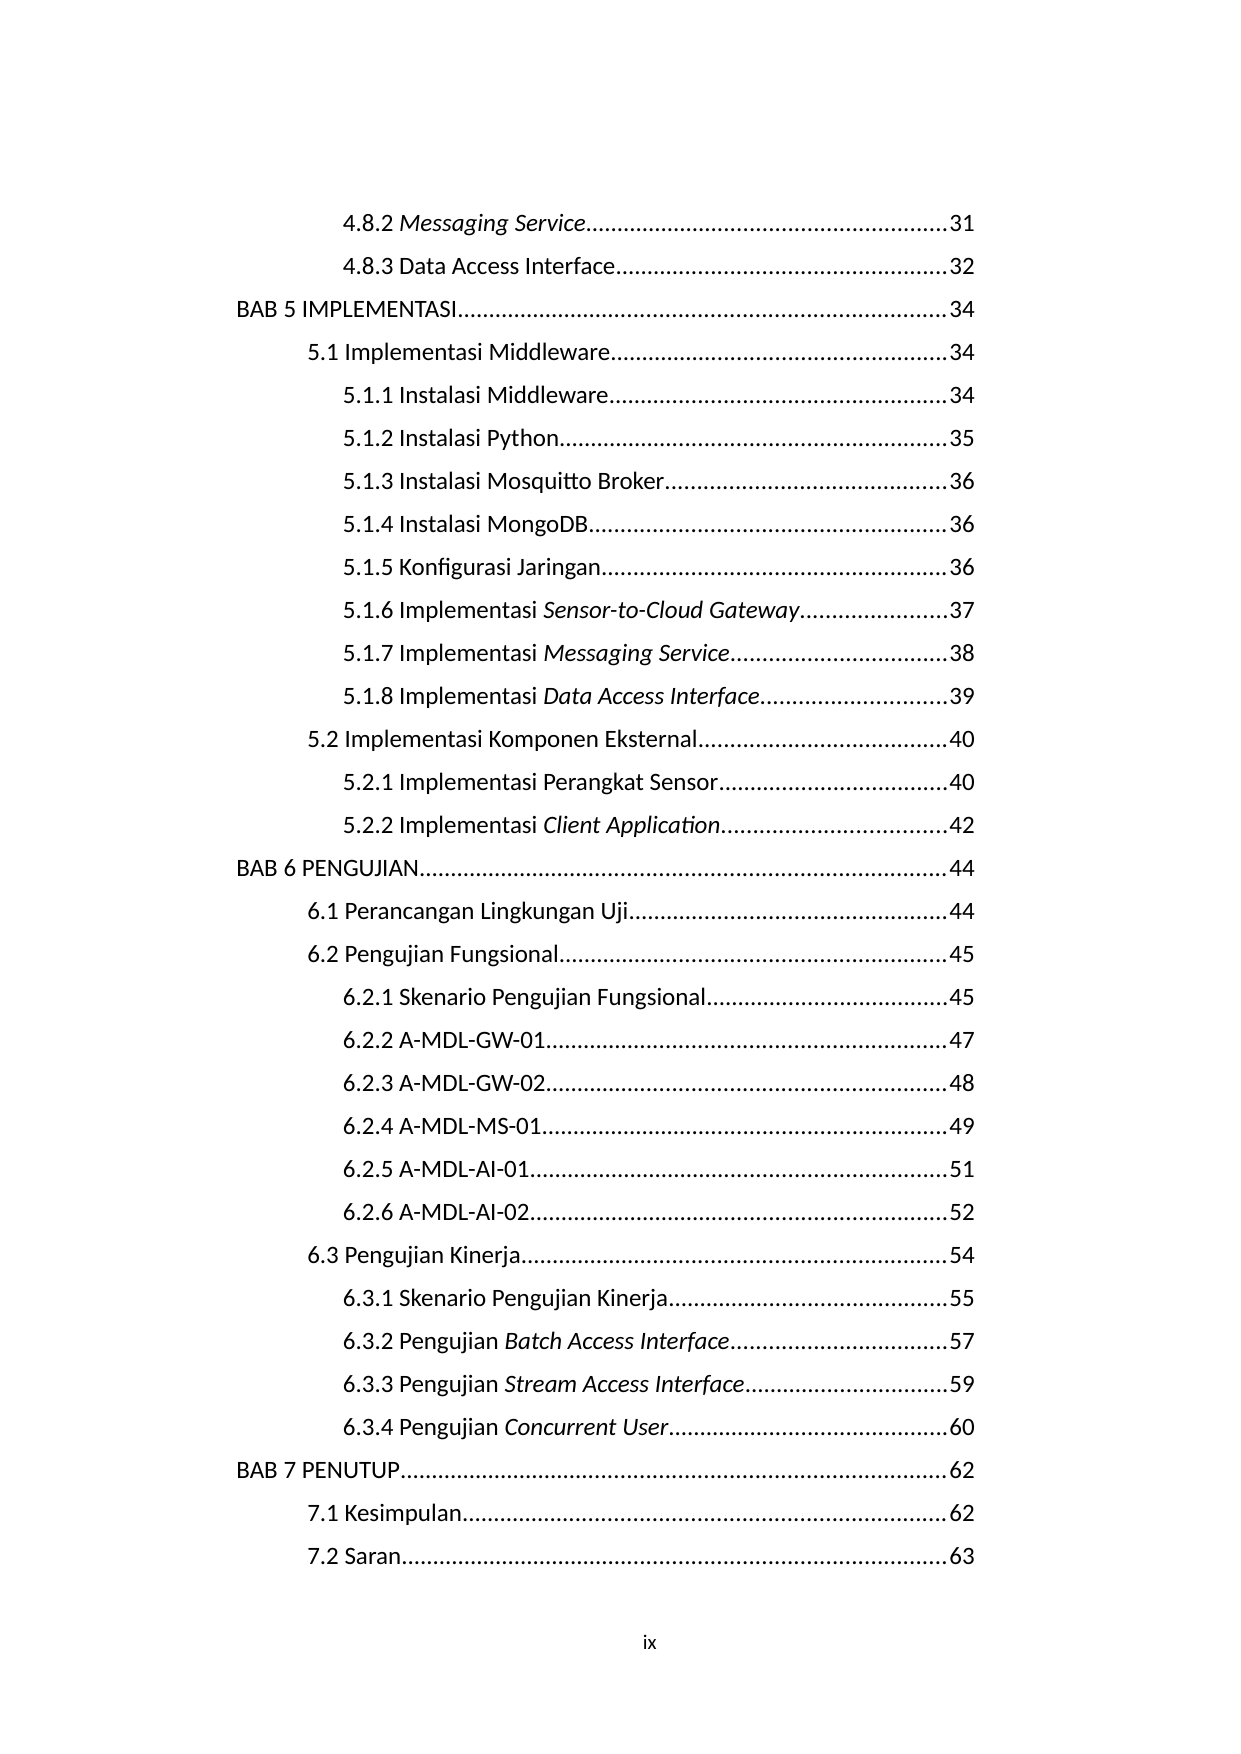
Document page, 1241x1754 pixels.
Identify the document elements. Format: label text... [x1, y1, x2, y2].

text 6.2.4 A-MDL-MS-01 49 [343, 1110, 974, 1141]
text 6.2.2 A-MDL-GW-01 47 [343, 1024, 974, 1055]
text 4.8.3 Data Access Interface 32 [343, 250, 974, 280]
text 6.2.6 A-MDL-AI-02 52 [343, 1196, 974, 1227]
text 6.3.3 Pengujian Stream Access Interface 59 [343, 1368, 974, 1399]
text BAB 7 PENUTUP 62 [236, 1454, 974, 1485]
text 5.1 Implementasi Middleware 34 [307, 336, 974, 366]
text 6.2.3 A-MDL-GW-02 48 [343, 1067, 974, 1098]
text 6.3.1 Skenario Pengujian Kinerja 55 [343, 1282, 974, 1313]
text 5.1.5 Konfigurasi Jaringan 36 [343, 551, 974, 581]
text BAB 6 PENGUJIAN 44 [236, 852, 974, 883]
text 7.2 Saran 63 [307, 1540, 974, 1571]
text 6.1 Perancangan Lingkungan Uji 44 [307, 895, 974, 926]
text 5.1.6 Implementasi Sensor-to-Cloud Gateway 37 [343, 594, 974, 624]
text 5.1.8 Implementasi Data Access Interface 39 [343, 680, 974, 711]
text 6.3.4 Pengujian Concurrent User 60 [343, 1411, 974, 1442]
text 6.2 Pengujian Fungsional 45 [307, 938, 974, 969]
text 6.3 Pengujian Kinerja 54 [307, 1239, 974, 1270]
text 7.1 Kesimpulan 62 [307, 1497, 974, 1528]
text 5.1.2 Instalasi Python 35 [343, 422, 974, 452]
text 5.2.2 Implementasi Client Application 42 [343, 809, 974, 839]
text 4.8.2 Messaging Service 31 [343, 207, 974, 237]
text 5.1.1 Instalasi Middleware 34 [343, 379, 974, 409]
text 5.2 Implementasi Komponen Eksternal 40 [307, 723, 974, 753]
text 6.2.5 A-MDL-AI-01 51 [343, 1153, 974, 1184]
text 5.1.7 Implementasi Messaging Service 38 [343, 637, 974, 667]
text 5.1.4 Instalasi MongoDB 36 [343, 508, 974, 538]
text 5.1.3 Instalasi Mosquitto Broker 36 [343, 465, 974, 495]
text 6.2.1 Skenario Pengujian Fungsional 45 [343, 981, 974, 1012]
text 5.2.1 Implementasi Perangkat Sensor 40 [343, 766, 974, 797]
text BAB 5 IMPLEMENTASI 34 [236, 293, 974, 323]
text 6.3.2 Pengujian Batch Access Interface 57 [343, 1325, 974, 1356]
